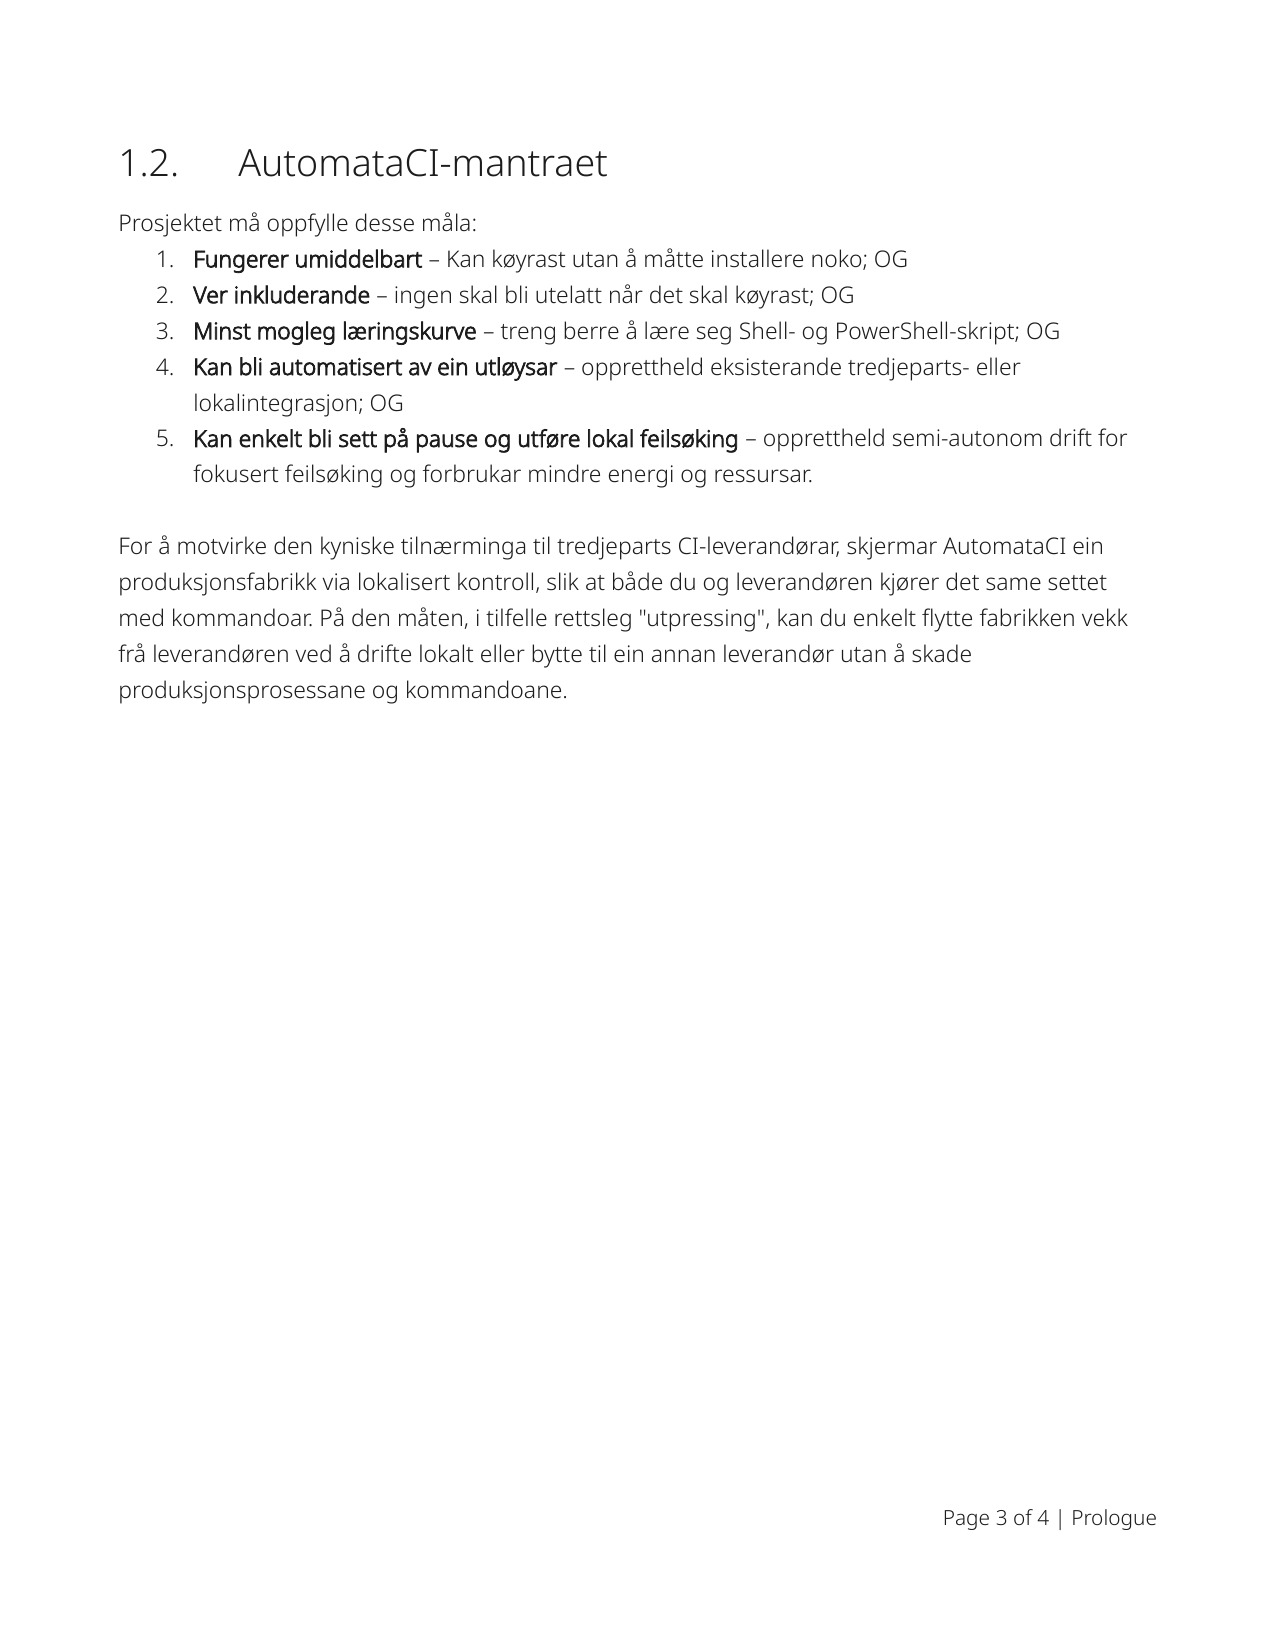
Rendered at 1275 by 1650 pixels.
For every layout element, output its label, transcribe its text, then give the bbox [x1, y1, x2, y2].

list Kan bli automatisert av ein utløysar – opprettheld eksisterande tredjeparts- eller lokalintegrasjon; OG [156, 351, 1157, 418]
text Prosjektet må oppfylle desse måla: [118, 207, 1157, 238]
list Kan enkelt bli sett på pause og utføre lokal feilsøking – opprettheld semi-autonom drift for fokusert feilsøking og forbrukar mindre energi og ressursar. [156, 422, 1157, 489]
text For å motvirke den kyniske tilnærminga til tredjeparts CI-leverandørar, skjermar AutomataCI ein produksjonsfabrikk via lokalisert kontroll, slik at både du og leverandøren kjører det same settet med kommandoar. På den måten, i tilfelle rettsleg "utpressing", kan du enkelt flytte fabrikken vekk frå leverandøren ved å drifte lokalt eller bytte til ein annan leverandør utan å skade produksjonsprosessane og kommandoane. [118, 530, 1157, 705]
list Fungerer umiddelbart – Kan køyrast utan å måtte installere noko; OG [156, 243, 1157, 274]
subtitle AutomataCI-mantraet [118, 136, 1157, 187]
list Ver inkluderande – ingen skal bli utelatt når det skal køyrast; OG [156, 279, 1157, 310]
list Minst mogleg læringskurve – treng berre å lære seg Shell- og PowerShell-skript; OG [156, 314, 1157, 346]
